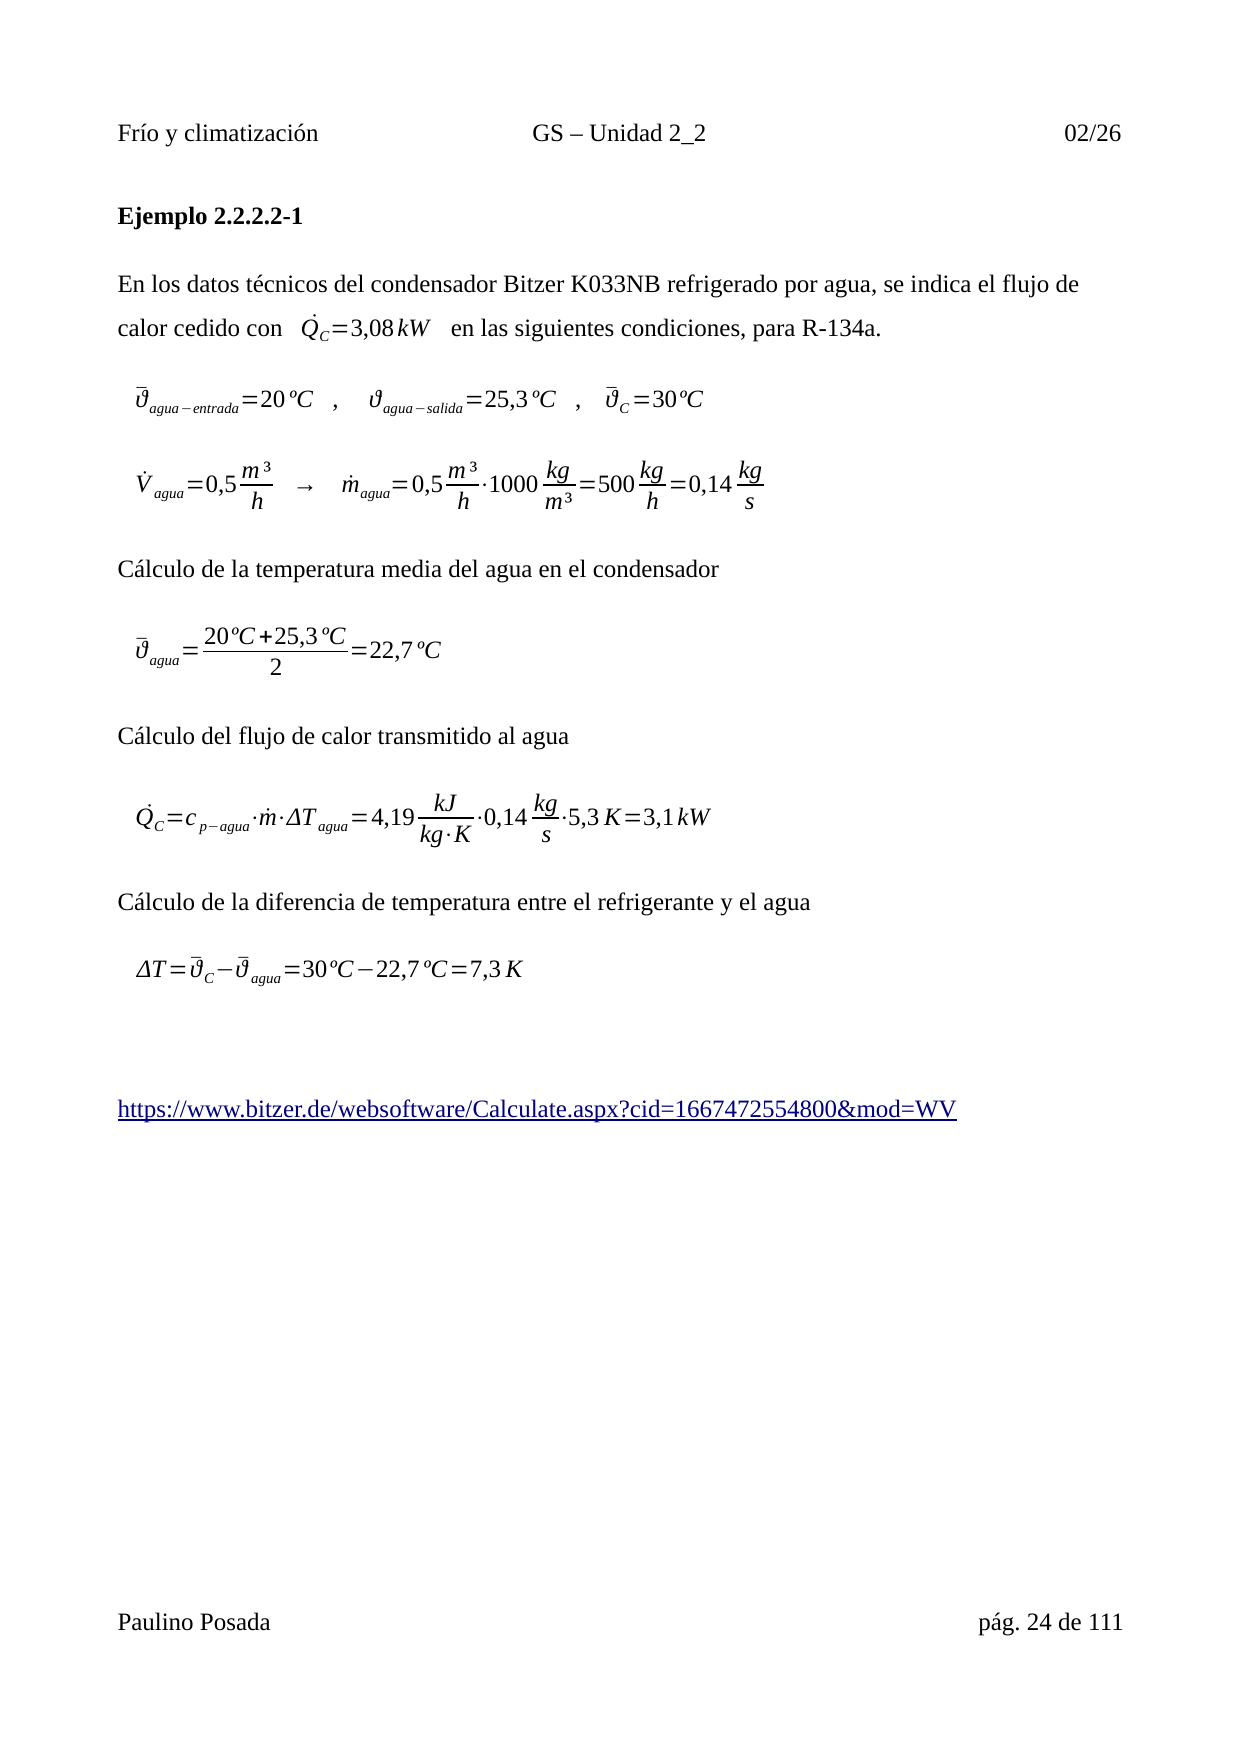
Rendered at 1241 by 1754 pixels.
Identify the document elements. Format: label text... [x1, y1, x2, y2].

text Cálculo de la diferencia de temperatura entre el refrigerante y el agua [117, 887, 1123, 916]
text → [117, 456, 1123, 515]
text , , [117, 384, 1123, 417]
text En los datos técnicos del condensador Bitzer K033NB refrigerado por agua, se indica el flujo de calor cedido conen las siguientes condiciones, para R-134a. [117, 269, 1123, 345]
text https://www.bitzer.de/websoftware/Calculate.aspx?cid=1667472554800&mod=WV [117, 1094, 1123, 1123]
text Cálculo de la temperatura media del agua en el condensador [117, 554, 1123, 583]
text Cálculo del flujo de calor transmitido al agua [117, 721, 1123, 750]
text Ejemplo 2.2.2.2-1 [117, 201, 1123, 230]
